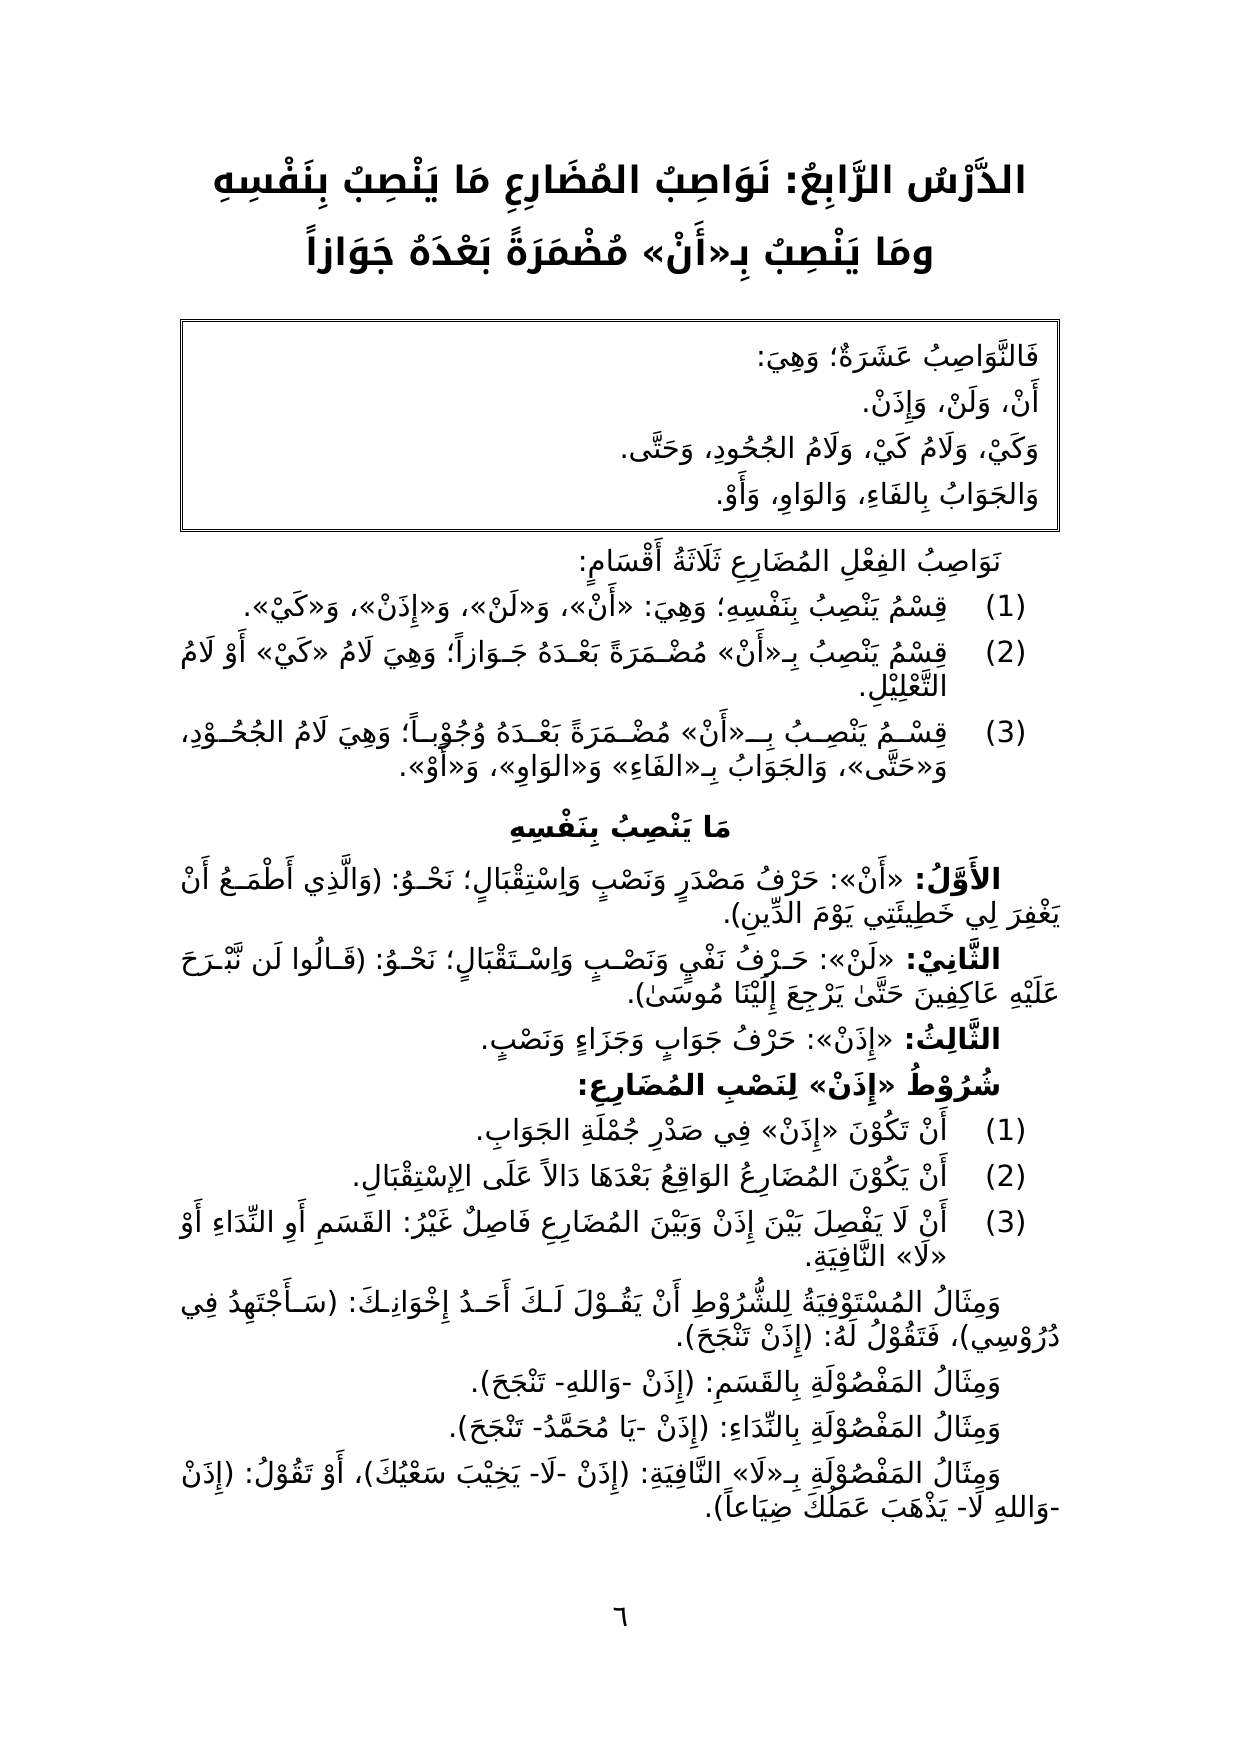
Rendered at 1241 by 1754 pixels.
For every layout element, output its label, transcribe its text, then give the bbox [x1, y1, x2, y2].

list قِسْمُ يَنْصِبُ بِنَفْسِهِ؛ وَهِيَ: «أَنْ»، وَ«لَنْ»، وَ«إِذَنْ»، وَ«كَيْ». [180, 590, 985, 624]
list قِسْمُ يَنْصِبُ بِـ«أَنْ» مُضْمَرَةً بَعْدَهُ وُجُوْباً؛ وَهِيَ لَامُ الجُحُوْدِ، وَ«حَتَّى»، وَالجَوَابُ بِـ«الفَاءِ» وَ«الوَاوِ»، وَ«أَوْ». [180, 715, 985, 783]
text الثَّالِثُ: «إِذَنْ»: حَرْفُ جَوَابٍ وَجَزَاءٍ وَنَصْبٍ. [180, 1022, 1060, 1056]
text نَوَاصِبُ الفِعْلِ المُضَارِعِ ثَلَاثَةُ أَقْسَامٍ: [180, 544, 1060, 578]
text وَالجَوَابُ بِالفَاءِ، وَالوَاوِ، وَأَوْ. [183, 456, 1057, 529]
list أَنْ يَكُوْنَ المُضَارِعُ الوَاقِعُ بَعْدَهَا دَالاً عَلَى الِإسْتِقْبَالِ. [180, 1159, 985, 1193]
text وَمِثَالُ المَفْصُوْلَةِ بِالنِّدَاءِ: (إِذَنْ -يَا مُحَمَّدُ- تَنْجَحَ). [180, 1411, 1060, 1445]
text الثَّانِيْ: «لَنْ»: حَرْفُ نَفْيٍ وَنَصْبٍ وَاِسْتَقْبَالٍ؛ نَحْوُ: ﴿قَالُوا لَن نَّبْرَحَ عَلَيْهِ عَاكِفِينَ حَتَّىٰ يَرْجِعَ إِلَيْنَا مُوسَىٰ﴾. [180, 942, 1060, 1010]
text الأَوَّلُ: «أَنْ»: حَرْفُ مَصْدَرٍ وَنَصْبٍ وَاِسْتِقْبَالٍ؛ نَحْوُ: ﴿وَالَّذِي أَطْمَعُ أَنْ يَغْفِرَ لِي خَطِيئَتِي يَوْمَ الدِّينِ﴾. [180, 862, 1060, 930]
text وَمِثَالُ المُسْتَوْفِيَةُ لِلشُّرُوْطِ أَنْ يَقُوْلَ لَكَ أَحَدُ إِخْوَانِكَ: (سَأَجْتَهِدُ فِي دُرُوْسِي)، فَتَقُوْلُ لَهُ: (إِذَنْ تَنْجَحَ). [180, 1285, 1060, 1353]
text وَمِثَالُ المَفْصُوْلَةِ بِالقَسَمِ: (إِذَنْ -وَاللهِ- تَنْجَحَ). [180, 1365, 1060, 1399]
text أَنْ، وَلَنْ، وَإِذَنْ. [183, 365, 1057, 411]
text وَكَيْ، وَلَامُ كَيْ، وَلَامُ الجُحُودِ، وَحَتَّى. [183, 411, 1057, 456]
list قِسْمُ يَنْصِبُ بِـ«أَنْ» مُضْمَرَةً بَعْدَهُ جَوَازاً؛ وَهِيَ لَامُ «كَيْ» أَوْ لَامُ التَّعْلِيْلِ. [180, 636, 985, 703]
text فَالنَّوَاصِبُ عَشَرَةٌ؛ وَهِيَ: [183, 322, 1057, 365]
subtitle الدَّرْسُ الرَّابِعُ: نَوَاصِبُ المُضَارِعِ مَا يَنْصِبُ بِنَفْسِهِ ومَا يَنْصِبُ بِـ«أَنْ» مُضْمَرَةً بَعْدَهُ جَوَازاً [180, 146, 1060, 288]
text شُرُوْطُ «إِذَنْ» لِنَصْبِ المُضَارِعِ: [180, 1068, 1060, 1102]
list أَنْ لَا يَفْصِلَ بَيْنَ إِذَنْ وَبَيْنَ المُضَارِعِ فَاصِلٌ غَيْرُ: القَسَمِ أَوِ النِّدَاءِ أَوْ «لَا» النَّافِيَةِ. [180, 1205, 985, 1273]
subtitle مَا يَنْصِبُ بِنَفْسِهِ [180, 810, 1060, 844]
text وَمِثَالُ المَفْصُوْلَةِ بِـ«لَا» النَّافِيَةِ: (إِذَنْ -لَا- يَخِيْبَ سَعْيُكَ)، أَوْ تَقُوْلُ: (إِذَنْ -وَاللهِ لَا- يَذْهَبَ عَمَلُكَ ضِيَاعاً). [180, 1457, 1060, 1524]
list أَنْ تَكُوْنَ «إِذَنْ» فِي صَدْرِ جُمْلَةِ الجَوَابِ. [180, 1114, 985, 1148]
